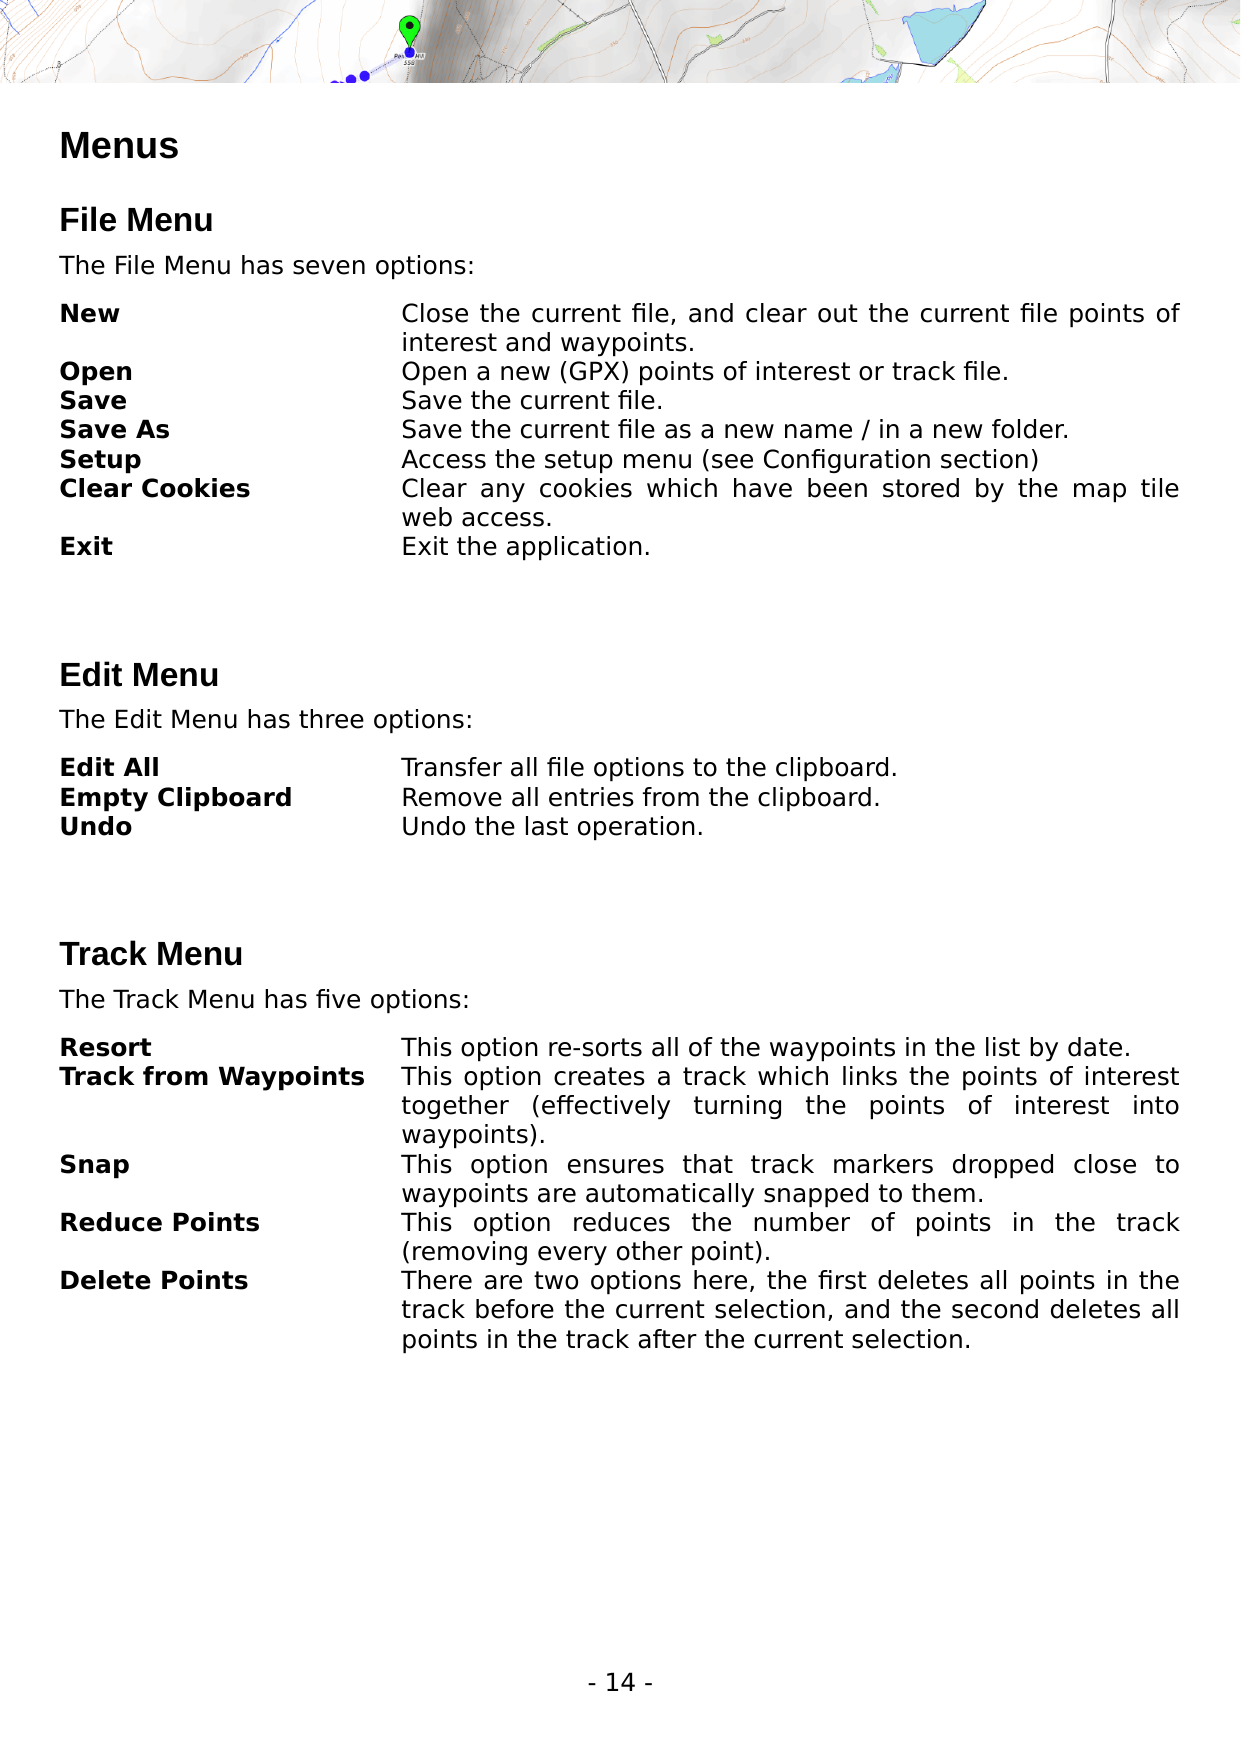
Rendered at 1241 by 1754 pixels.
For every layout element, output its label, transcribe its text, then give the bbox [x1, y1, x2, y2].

table_cell Save [59, 387, 401, 416]
table_cell This option ensures that track markers dropped close to waypoints are automatically snapped to them. [401, 1150, 1181, 1208]
subtitle Track Menu [59, 934, 1181, 973]
table_cell Setup [59, 445, 401, 474]
table_header New [59, 299, 401, 357]
table_cell Snap [59, 1150, 401, 1208]
table_cell Open a new (GPX) points of interest or track file. [401, 358, 1181, 387]
table_cell Exit [59, 533, 401, 562]
table_cell Delete Points [59, 1267, 401, 1354]
table_cell Access the setup menu (see Configuration section) [401, 445, 1181, 474]
text The Track Menu has five options: [59, 985, 1181, 1014]
table_cell Clear Cookies [59, 474, 401, 532]
table_cell Empty Clipboard [59, 783, 401, 812]
table_cell Undo [59, 812, 401, 841]
subtitle Menus [59, 123, 1181, 166]
table_cell Track from Waypoints [59, 1063, 401, 1150]
text The Edit Menu has three options: [59, 706, 1181, 735]
table_cell Remove all entries from the clipboard. [401, 783, 1181, 812]
subtitle Edit Menu [59, 654, 1181, 693]
table_header Edit All [59, 754, 401, 783]
text The File Menu has seven options: [59, 251, 1181, 280]
table_cell Exit the application. [401, 533, 1181, 562]
table_cell This option reduces the number of points in the track (removing every other point). [401, 1208, 1181, 1267]
table_cell This option creates a track which links the points of interest together (effectively turning the points of interest into waypoints). [401, 1063, 1181, 1150]
table_cell Undo the last operation. [401, 812, 1181, 841]
picture [0, 0, 1241, 83]
subtitle File Menu [59, 200, 1181, 238]
table_cell Save As [59, 416, 401, 445]
table_cell Open [59, 358, 401, 387]
table_cell Reduce Points [59, 1208, 401, 1267]
table_header Resort [59, 1033, 401, 1062]
table_header Transfer all file options to the clipboard. [401, 754, 1181, 783]
table_cell Save the current file as a new name / in a new folder. [401, 416, 1181, 445]
table_cell There are two options here, the first deletes all points in the track before the current selection, and the second deletes all points in the track after the current selection. [401, 1267, 1181, 1354]
table_cell Save the current file. [401, 387, 1181, 416]
table_header Close the current file, and clear out the current file points of interest and waypoints. [401, 299, 1181, 357]
table_header This option re-sorts all of the waypoints in the list by date. [401, 1033, 1181, 1062]
table_cell Clear any cookies which have been stored by the map tile web access. [401, 474, 1181, 532]
